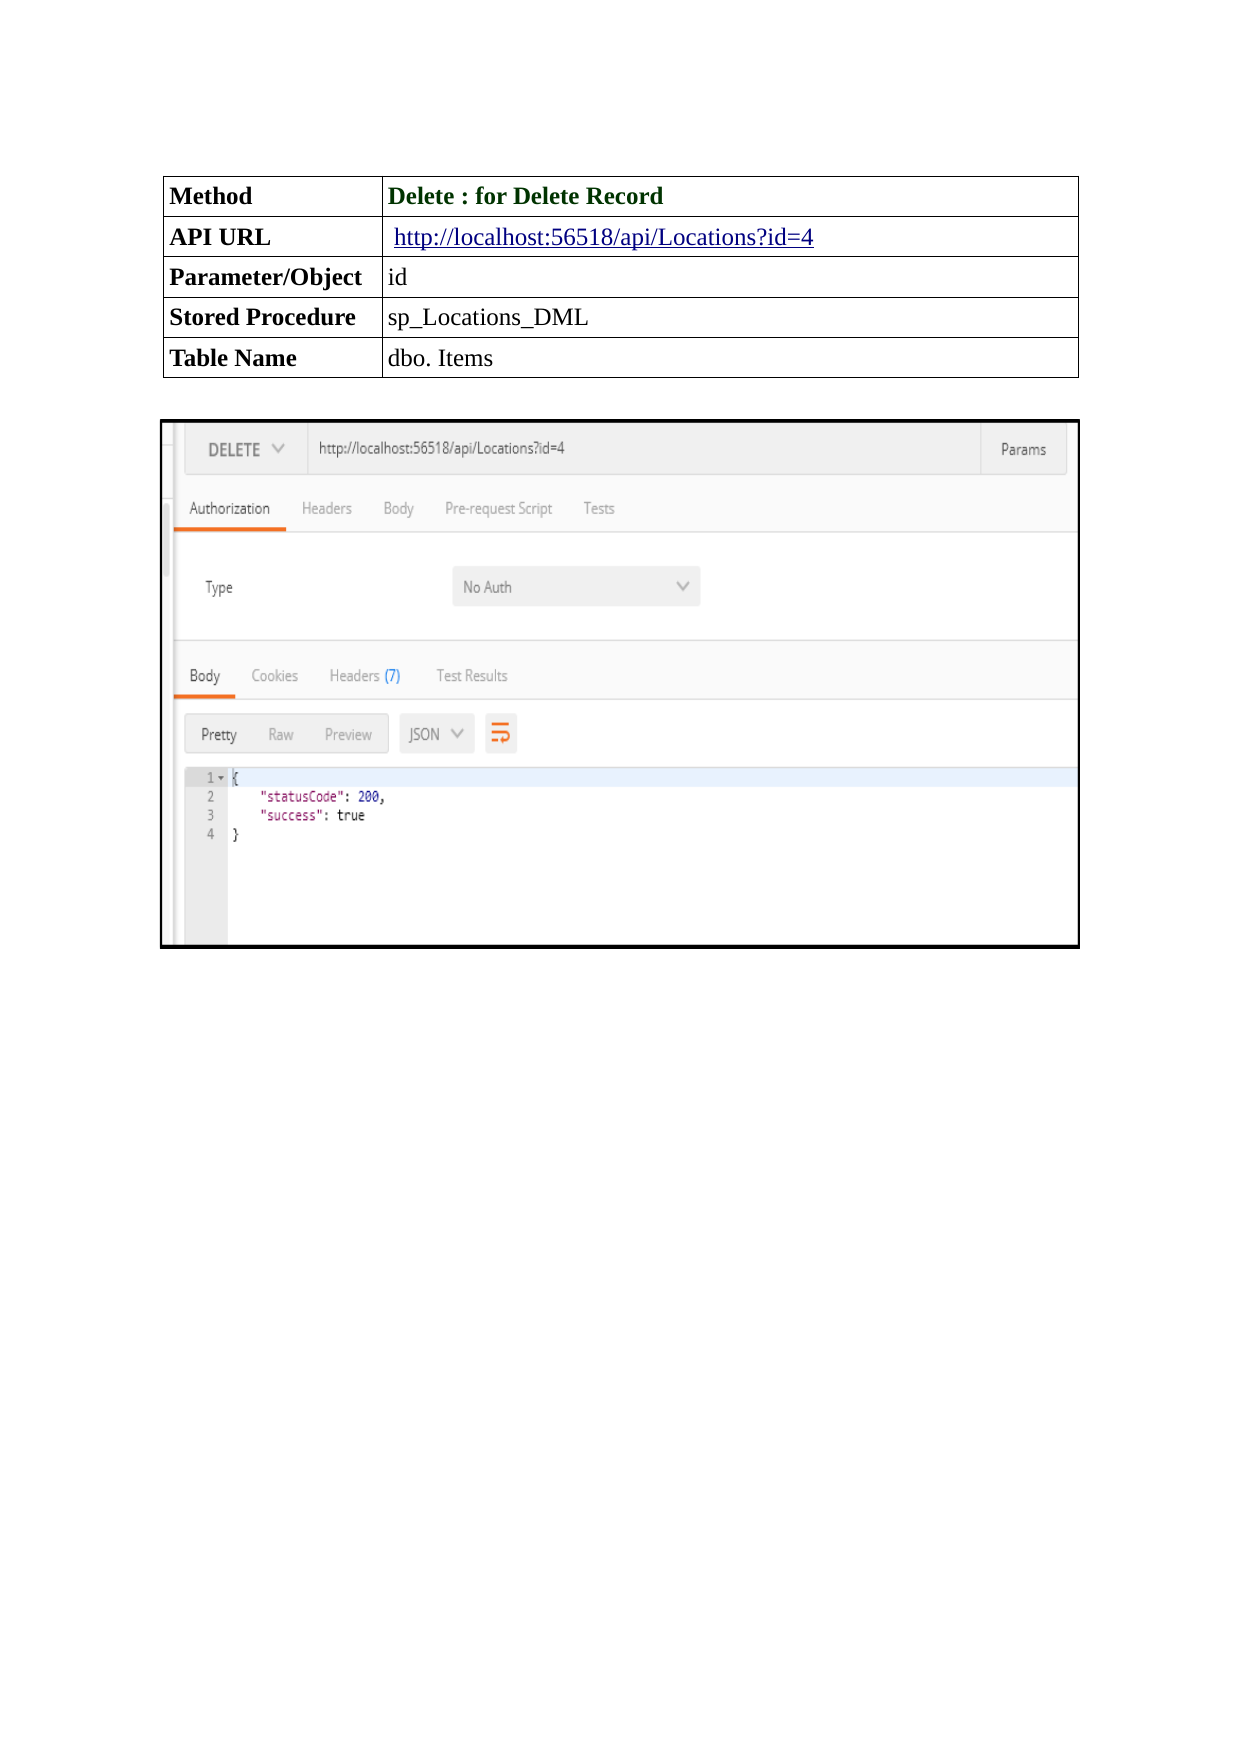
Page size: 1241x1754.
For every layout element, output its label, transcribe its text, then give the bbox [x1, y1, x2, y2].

table_cell id [383, 257, 1078, 297]
table_cell Parameter/Object [164, 257, 382, 297]
table_cell http://localhost:56518/api/Locations?id=4 [383, 217, 1078, 256]
table_cell Table Name [164, 338, 382, 377]
table_header Method [164, 177, 382, 216]
table_cell sp_Locations_DML [383, 298, 1078, 337]
table_cell dbo. Items [383, 338, 1078, 377]
table_header Delete : for Delete Record [383, 177, 1078, 216]
picture [159, 419, 1080, 949]
table_cell API URL [164, 217, 382, 256]
table_cell Stored Procedure [164, 298, 382, 337]
